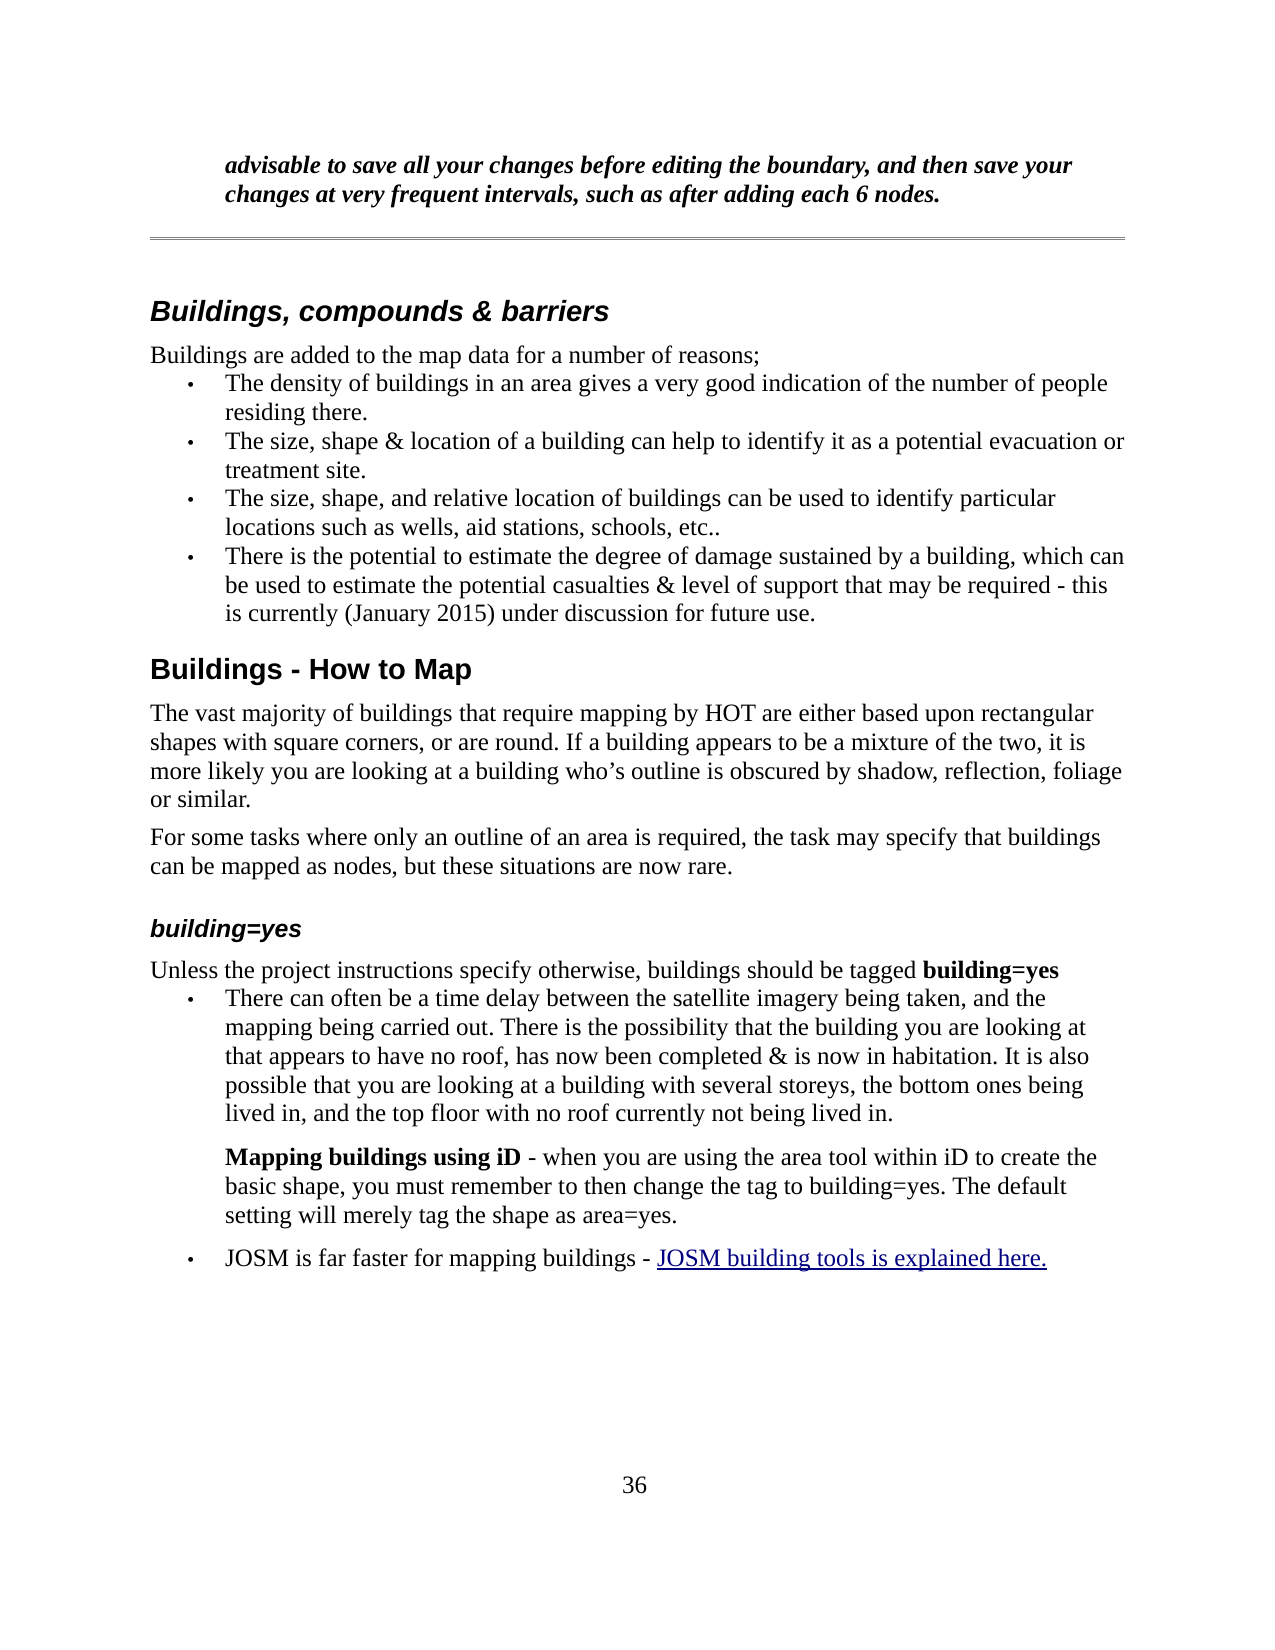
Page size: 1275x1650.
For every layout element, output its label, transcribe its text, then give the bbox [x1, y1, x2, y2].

text The vast majority of buildings that require mapping by HOT are either based upon rectangular shapes with square corners, or are round. If a building appears to be a mixture of the two, it is more likely you are looking at a building who’s outline is obscured by shadow, reflection, foliage or similar. [150, 698, 1125, 813]
list The size, shape & location of a building can help to identify it as a potential evacuation or treatment site. [187, 426, 1125, 483]
list The density of buildings in an area gives a very good indication of the number of people residing there. [187, 368, 1125, 426]
text advisable to save all your changes before editing the boundary, and then save your changes at very frequent intervals, such as after adding each 6 nodes. [225, 150, 1125, 207]
list There can often be a time delay between the satellite imagery being taken, and the mapping being carried out. There is the possibility that the building you are looking at that appears to have no roof, has now been completed & is now in habitation. It is also possible that you are looking at a building with several storeys, the bottom ones being lived in, and the top floor with no roof currently not being lived in. [187, 983, 1125, 1127]
text Unless the project instructions specify otherwise, buildings should be tagged building=yes [150, 955, 1125, 983]
list The size, shape, and relative location of buildings can be used to identify particular locations such as wells, aid stations, schools, etc.. [187, 483, 1125, 541]
subtitle Buildings, compounds & barriers [150, 294, 1125, 327]
text Buildings are added to the map data for a number of reasons; [150, 340, 1125, 368]
text For some tasks where only an outline of an area is required, the task may specify that buildings can be mapped as nodes, but these situations are now rare. [150, 822, 1125, 880]
list There is the potential to estimate the degree of damage sustained by a building, which can be used to estimate the potential casualties & level of support that may be required - this is currently (January 2015) under discussion for future use. [187, 541, 1125, 627]
subtitle Buildings - How to Map [150, 652, 1125, 686]
list JOSM is far faster for mapping buildings - JOSM building tools is explained here. [187, 1243, 1125, 1272]
text Mapping buildings using iD - when you are using the area tool within iD to create the basic shape, you must remember to then change the tag to building=yes. The default setting will merely tag the shape as area=yes. [225, 1142, 1125, 1228]
subtitle building=yes [150, 914, 1125, 942]
